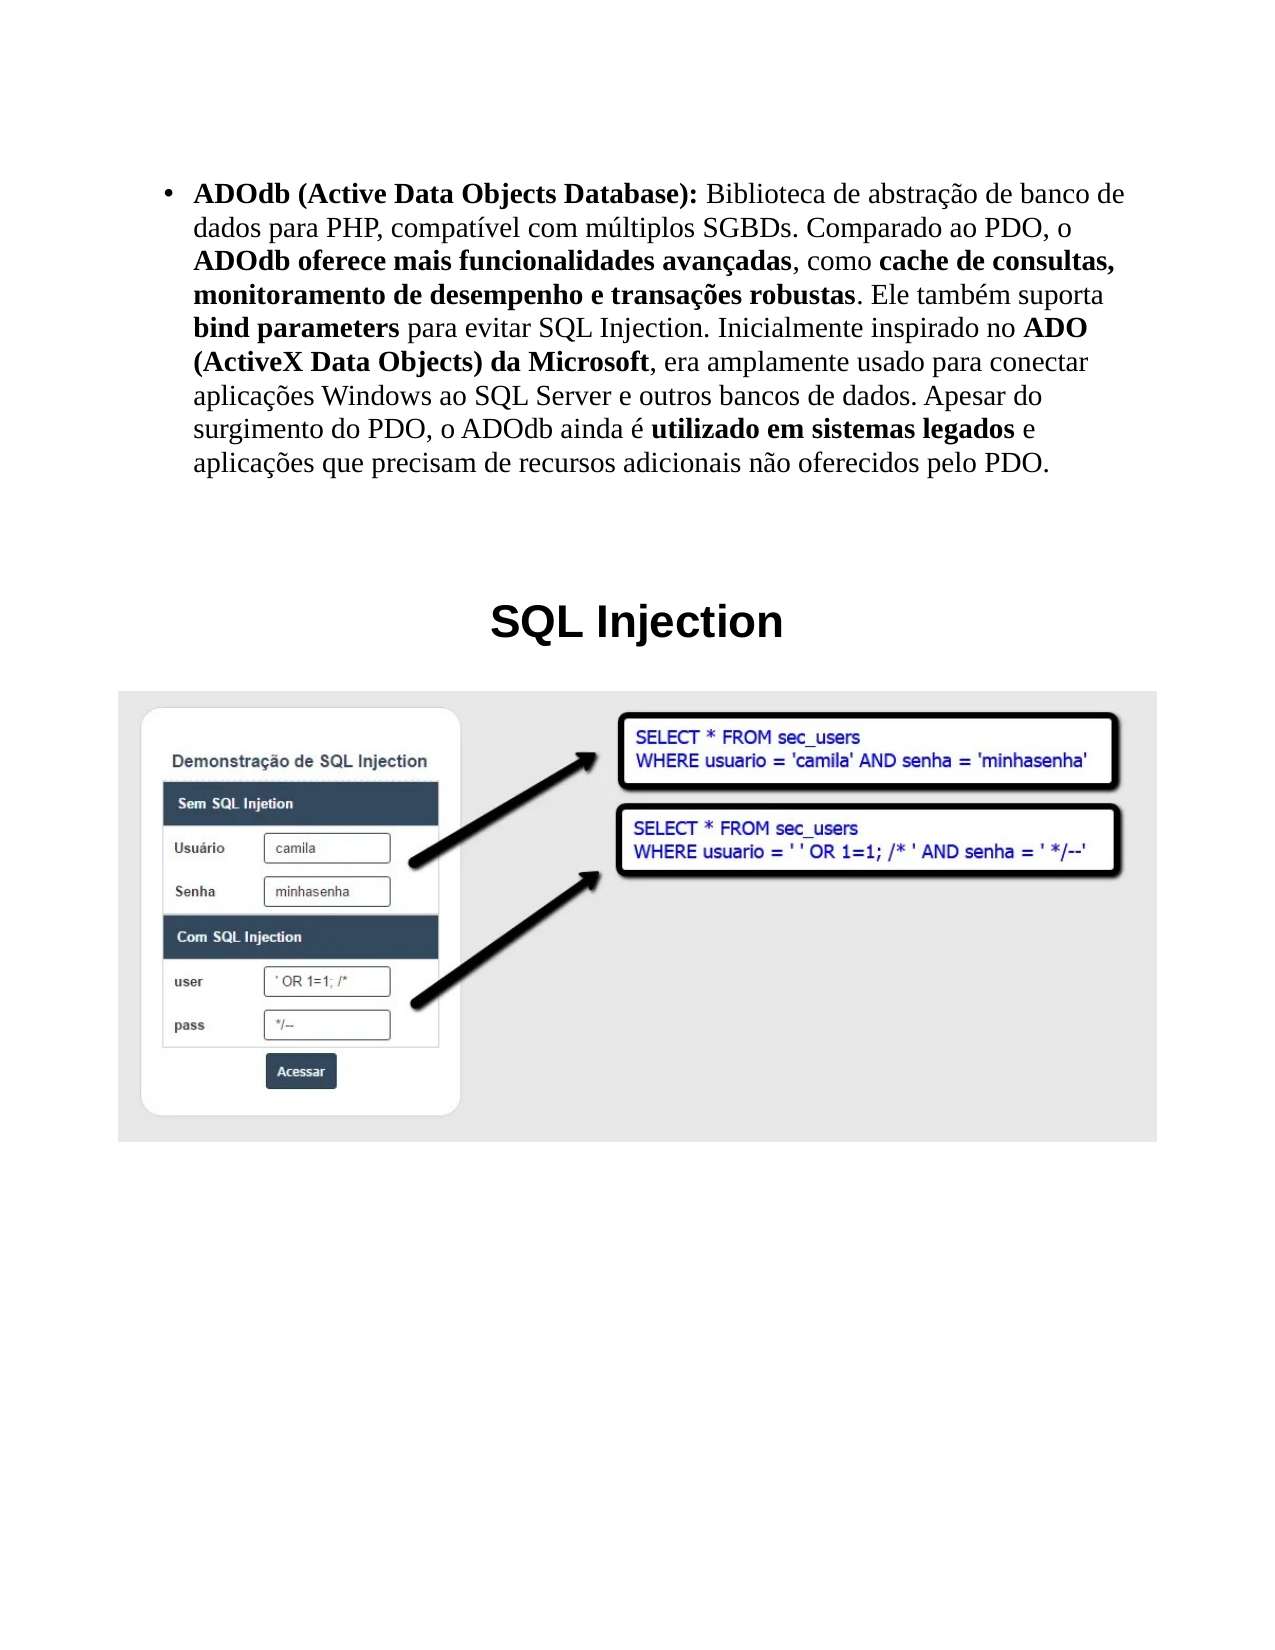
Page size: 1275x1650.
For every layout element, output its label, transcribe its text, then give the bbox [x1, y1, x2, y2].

subtitle SQL Injection [118, 594, 1157, 647]
picture [118, 691, 1157, 1142]
list ADOdb (Active Data Objects Database): Biblioteca de abstração de banco de dados para PHP, compatível com múltiplos SGBDs. Comparado ao PDO, o ADOdb oferece mais funcionalidades avançadas, como cache de consultas, monitoramento de desempenho e transações robustas. Ele também suporta bind parameters para evitar SQL Injection. Inicialmente inspirado no ADO (ActiveX Data Objects) da Microsoft, era amplamente usado para conectar aplicações Windows ao SQL Server e outros bancos de dados. Apesar do surgimento do PDO, o ADOdb ainda é utilizado em sistemas legados e aplicações que precisam de recursos adicionais não oferecidos pelo PDO. [164, 176, 1157, 478]
